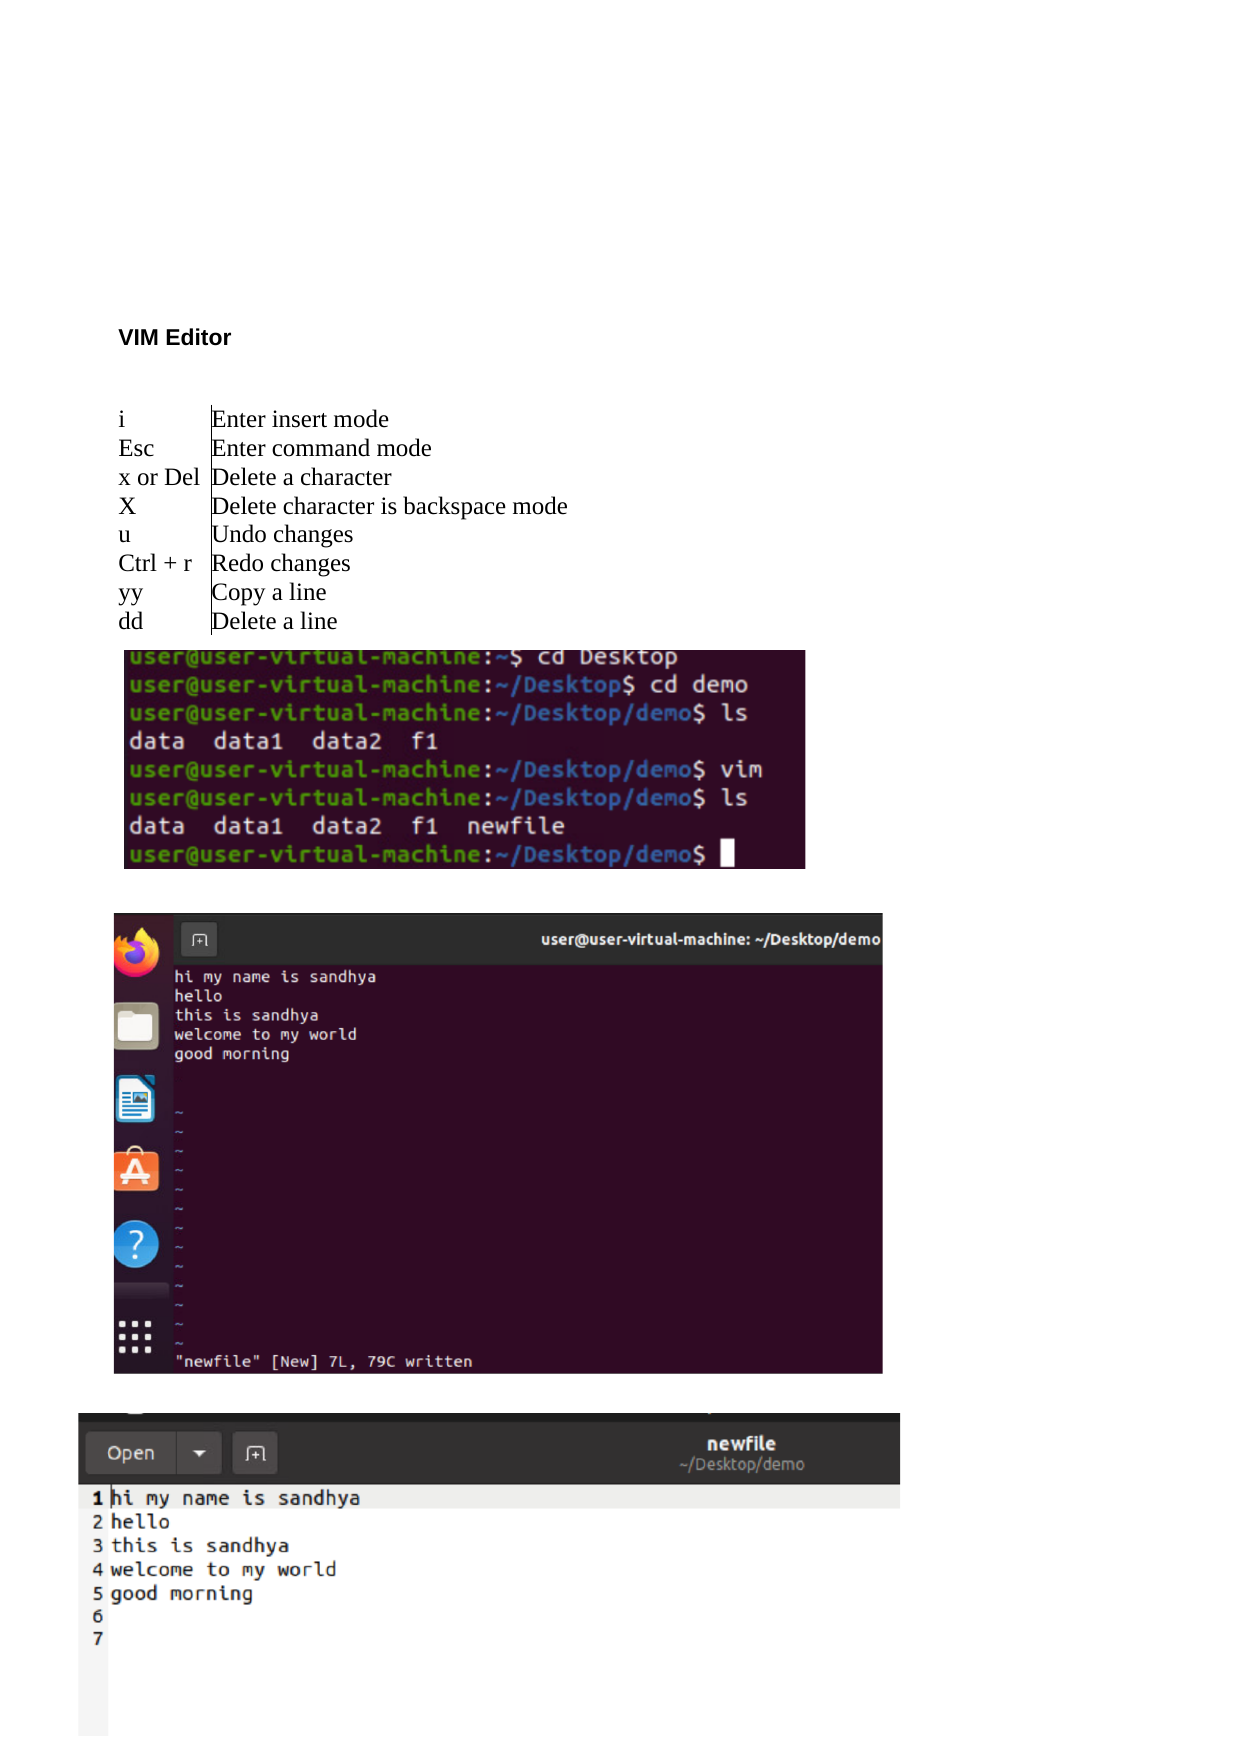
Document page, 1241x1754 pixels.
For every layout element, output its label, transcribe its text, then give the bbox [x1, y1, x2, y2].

table_cell Undo changes [212, 520, 582, 548]
picture [124, 650, 806, 869]
table_cell yy [118, 577, 211, 606]
table_cell Enter command mode [212, 433, 582, 462]
table_cell u [118, 520, 211, 548]
picture [113, 913, 883, 1374]
table_header i [118, 405, 211, 433]
table_cell Delete character is backspace mode [212, 491, 582, 519]
table_cell Ctrl + r [118, 548, 211, 577]
table_cell dd [118, 606, 211, 634]
table_cell Delete a line [212, 606, 582, 634]
table_cell Delete a character [212, 462, 582, 491]
picture [78, 1413, 901, 1736]
table_cell Copy a line [212, 577, 582, 606]
table_cell Esc [118, 433, 211, 462]
table_cell X [118, 491, 211, 519]
table_header Enter insert mode [212, 405, 582, 433]
table_cell Redo changes [212, 548, 582, 577]
text VIM Editor [118, 324, 1122, 351]
table_cell x or Del [118, 462, 211, 491]
